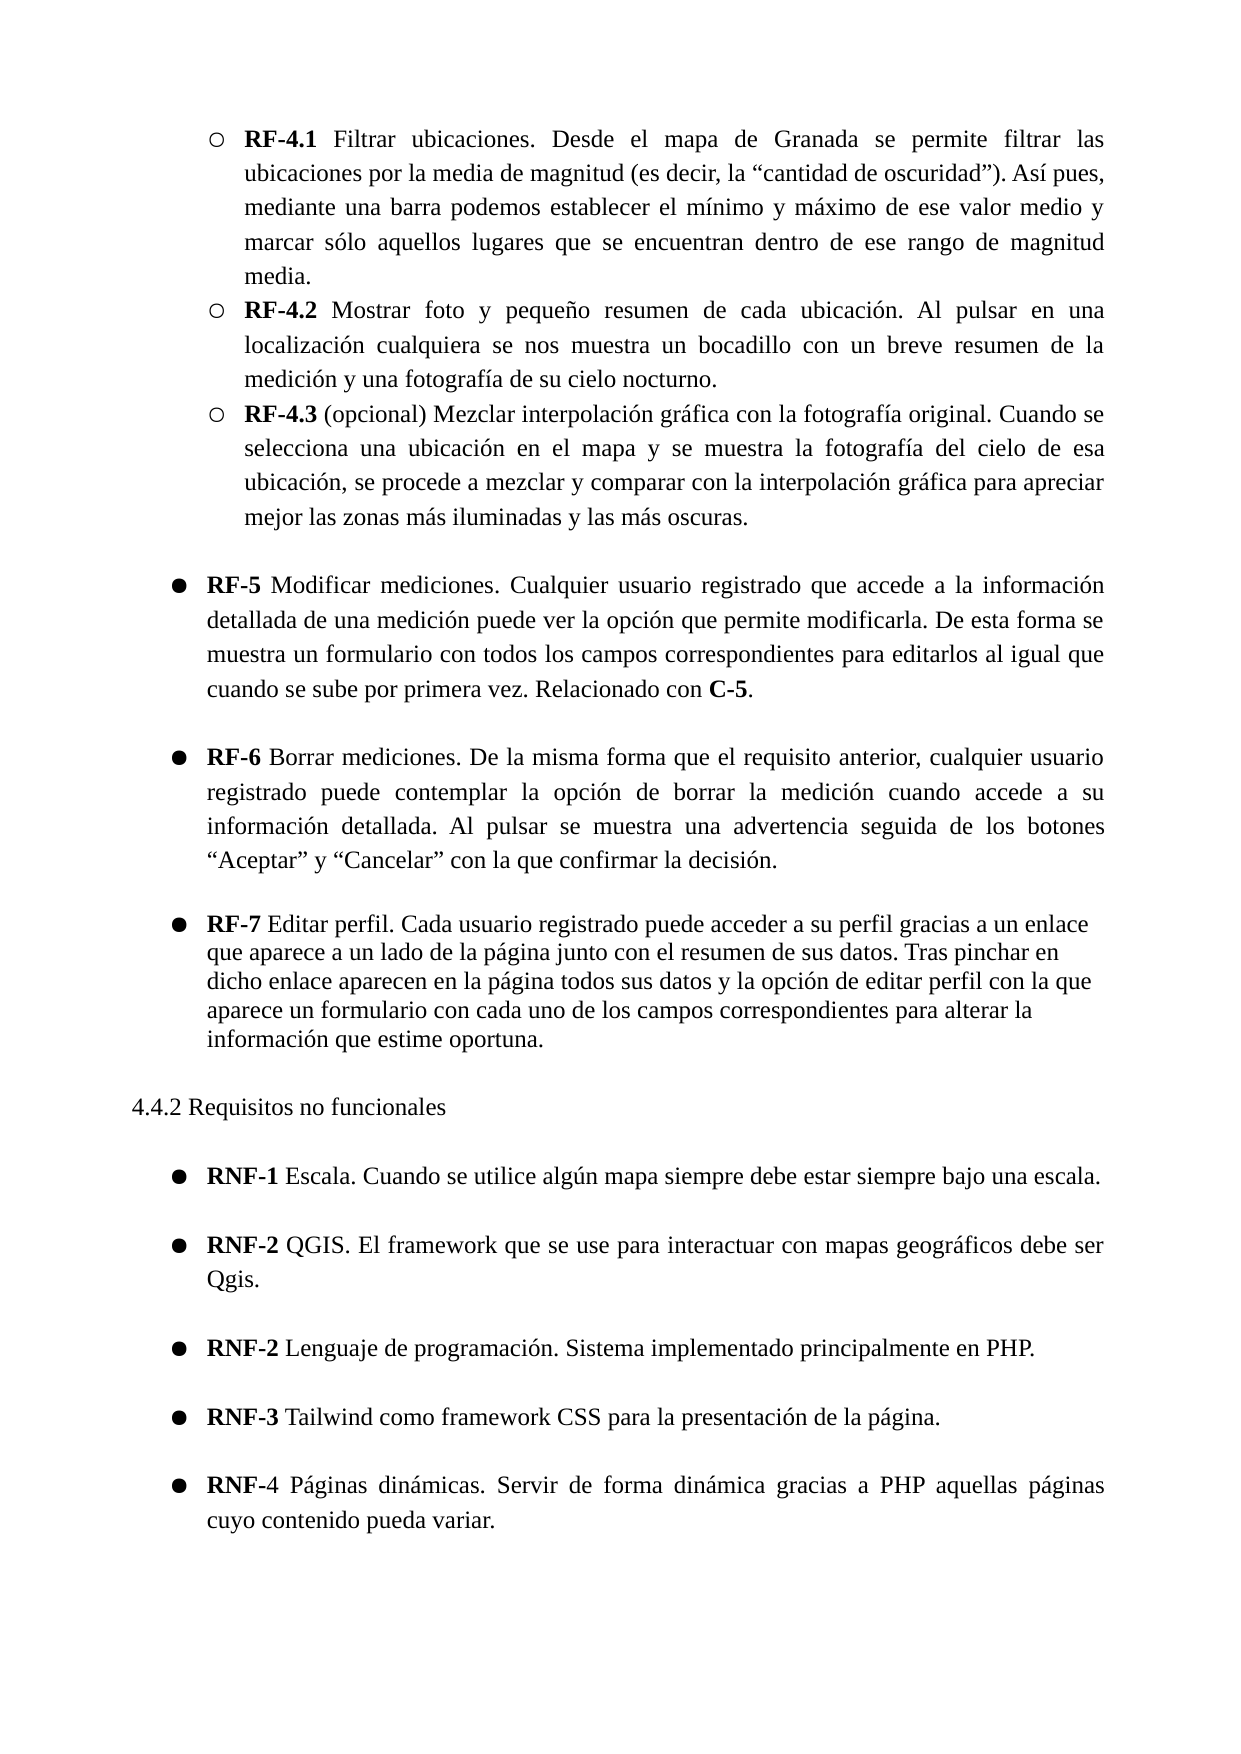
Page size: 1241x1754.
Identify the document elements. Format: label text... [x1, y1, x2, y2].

list RF-4.3 (opcional) Mezclar interpolación gráfica con la fotografía original. Cuando se selecciona una ubicación en el mapa y se muestra la fotografía del cielo de esa ubicación, se procede a mezclar y comparar con la interpolación gráfica para apreciar mejor las zonas más iluminadas y las más oscuras. [207, 393, 1106, 531]
list RNF-3 Tailwind como framework CSS para la presentación de la página. [169, 1396, 1106, 1431]
list RF-4.1 Filtrar ubicaciones. Desde el mapa de Granada se permite filtrar las ubicaciones por la media de magnitud (es decir, la “cantidad de oscuridad”). Así pues, mediante una barra podemos establecer el mínimo y máximo de ese valor medio y marcar sólo aquellos lugares que se encuentran dentro de ese rango de magnitud media. [207, 118, 1106, 290]
text 4.4.2 Requisitos no funcionales [132, 1087, 1106, 1121]
list RF-5 Modificar mediciones. Cualquier usuario registrado que accede a la información detallada de una medición puede ver la opción que permite modificarla. De esta forma se muestra un formulario con todos los campos correspondientes para editarlos al igual que cuando se sube por primera vez. Relacionado con C-5. [169, 565, 1106, 702]
list RF-7 Editar perfil. Cada usuario registrado puede acceder a su perfil gracias a un enlace que aparece a un lado de la página junto con el resumen de sus datos. Tras pinchar en dicho enlace aparecen en la página todos sus datos y la opción de editar perfil con la que aparece un formulario con cada uno de los campos correspondientes para alterar la información que estime oportuna. [169, 909, 1106, 1052]
list RF-6 Borrar mediciones. De la misma forma que el requisito anterior, cualquier usuario registrado puede contemplar la opción de borrar la medición cuando accede a su información detallada. Al pulsar se muestra una advertencia seguida de los botones “Aceptar” y “Cancelar” con la que confirmar la decisión. [169, 737, 1106, 874]
list RNF-2 Lenguaje de programación. Sistema implementado principalmente en PHP. [169, 1327, 1106, 1362]
list RF-4.2 Mostrar foto y pequeño resumen de cada ubicación. Al pulsar en una localización cualquiera se nos muestra un bocadillo con un breve resumen de la medición y una fotografía de su cielo nocturno. [207, 290, 1106, 393]
list RNF-1 Escala. Cuando se utilice algún mapa siempre debe estar siempre bajo una escala. [169, 1156, 1106, 1190]
list RNF-2 QGIS. El framework que se use para interactuar con mapas geográficos debe ser Qgis. [169, 1224, 1106, 1293]
list RNF-4 Páginas dinámicas. Servir de forma dinámica gracias a PHP aquellas páginas cuyo contenido pueda variar. [169, 1465, 1106, 1534]
